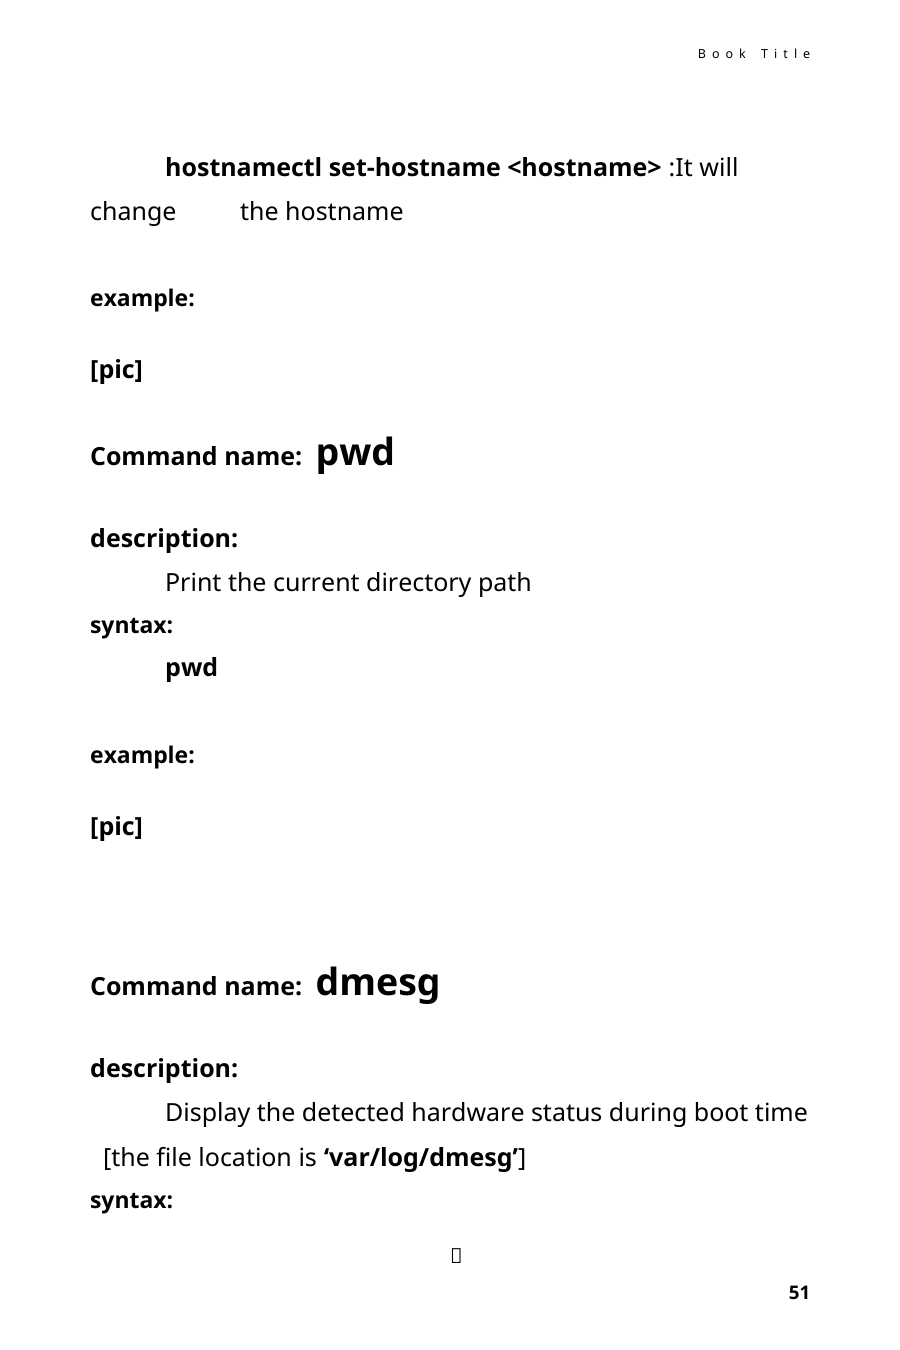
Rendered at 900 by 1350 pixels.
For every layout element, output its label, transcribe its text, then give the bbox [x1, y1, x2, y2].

text [pic] [90, 352, 810, 386]
text syntax: [90, 1183, 810, 1215]
text hostnamectl set-hostname <hostname> :It will change the hostname [90, 149, 810, 228]
text Display the detected hardware status during boot time [90, 1095, 810, 1129]
text Print the current directory path [90, 565, 810, 599]
text description: [90, 1051, 810, 1085]
text pwd [90, 650, 810, 684]
text Command name: dmesg [90, 955, 810, 1006]
text syntax: [90, 609, 810, 641]
text example: [90, 738, 810, 770]
text [pic] [90, 808, 810, 842]
text description: [90, 521, 810, 555]
text Command name: pwd [90, 425, 810, 476]
text [the file location is ‘var/log/dmesg’] [90, 1139, 810, 1173]
text example: [90, 282, 810, 313]
